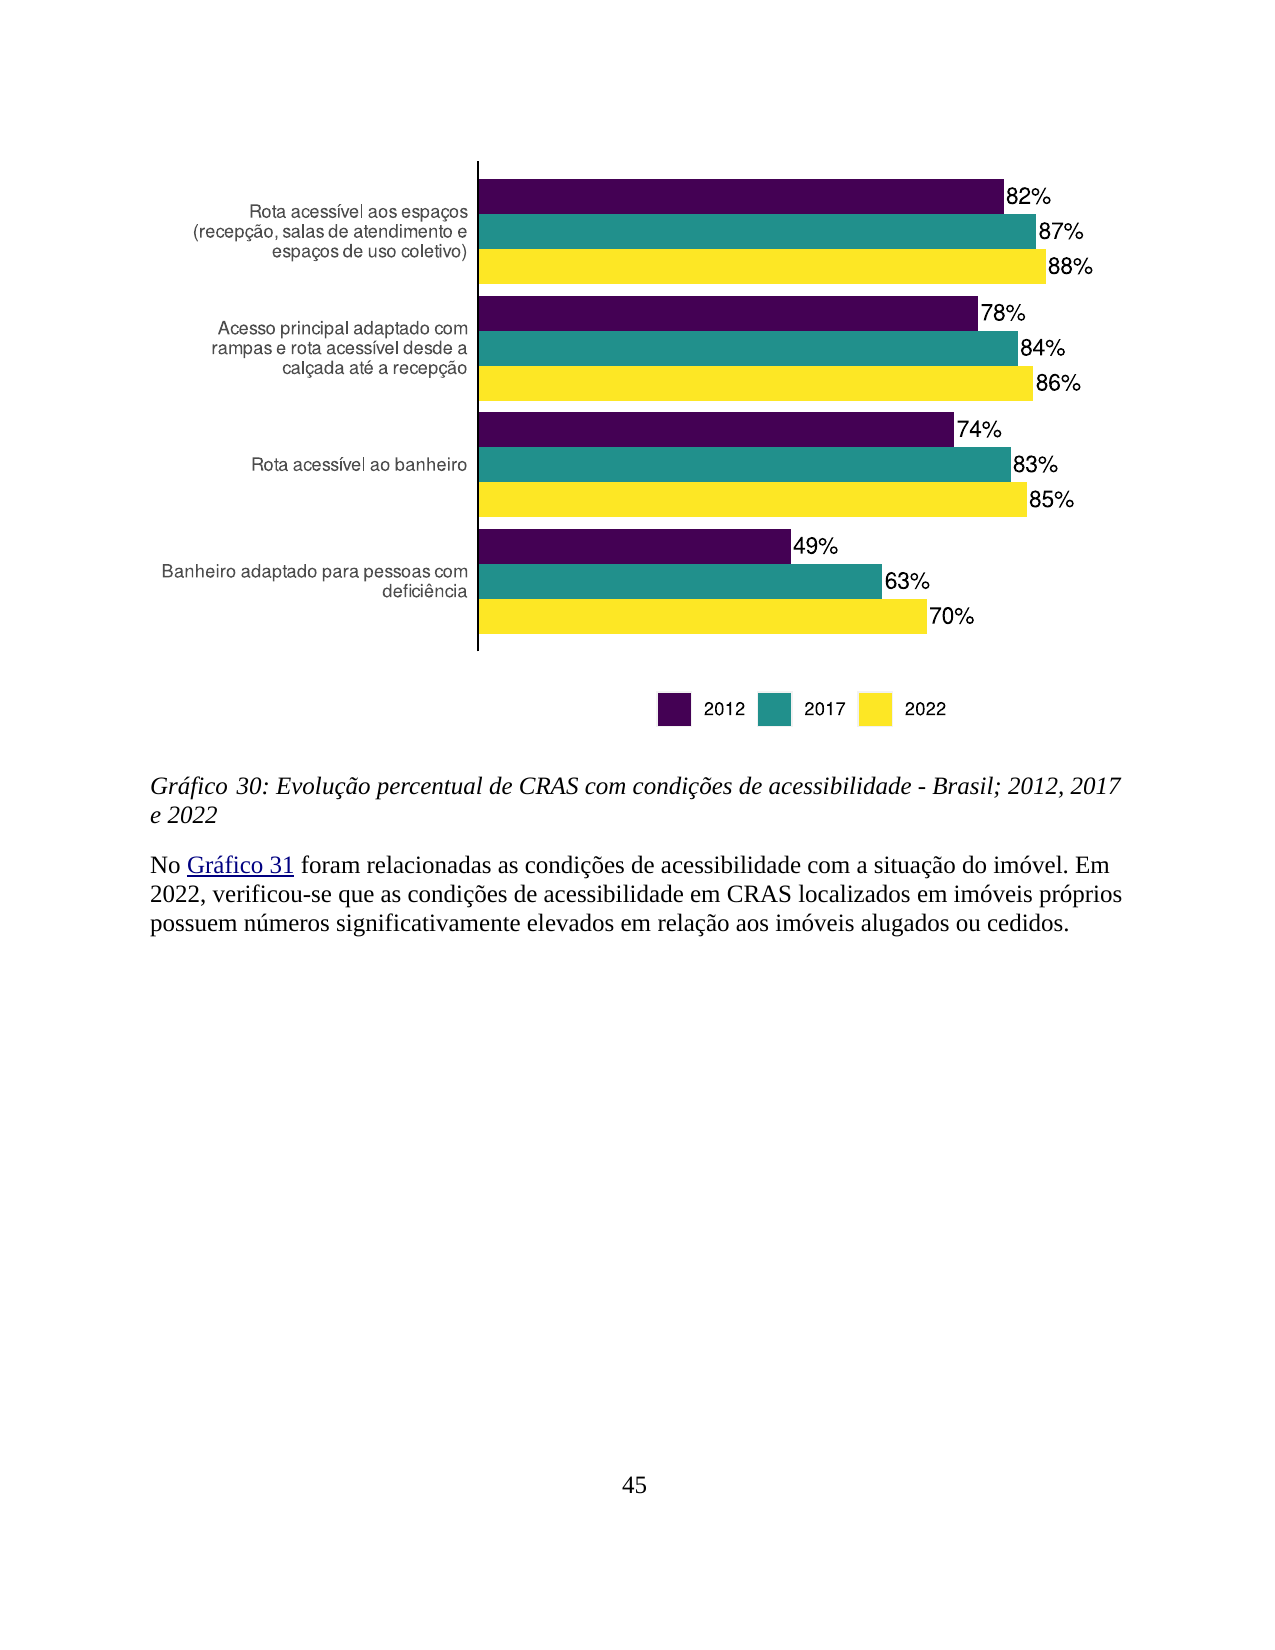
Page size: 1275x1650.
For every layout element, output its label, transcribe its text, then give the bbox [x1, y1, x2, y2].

text No Gráfico 31 foram relacionadas as condições de acessibilidade com a situação do imóvel. Em 2022, verificou-se que as condições de acessibilidade em CRAS localizados em imóveis próprios possuem números significativamente elevados em relação aos imóveis alugados ou cedidos. [150, 850, 1125, 937]
table_header Gráfico 30: Evolução percentual de CRAS com condições de acessibilidade - Brasil; 2012, 2017 e 2022 [150, 751, 1125, 841]
